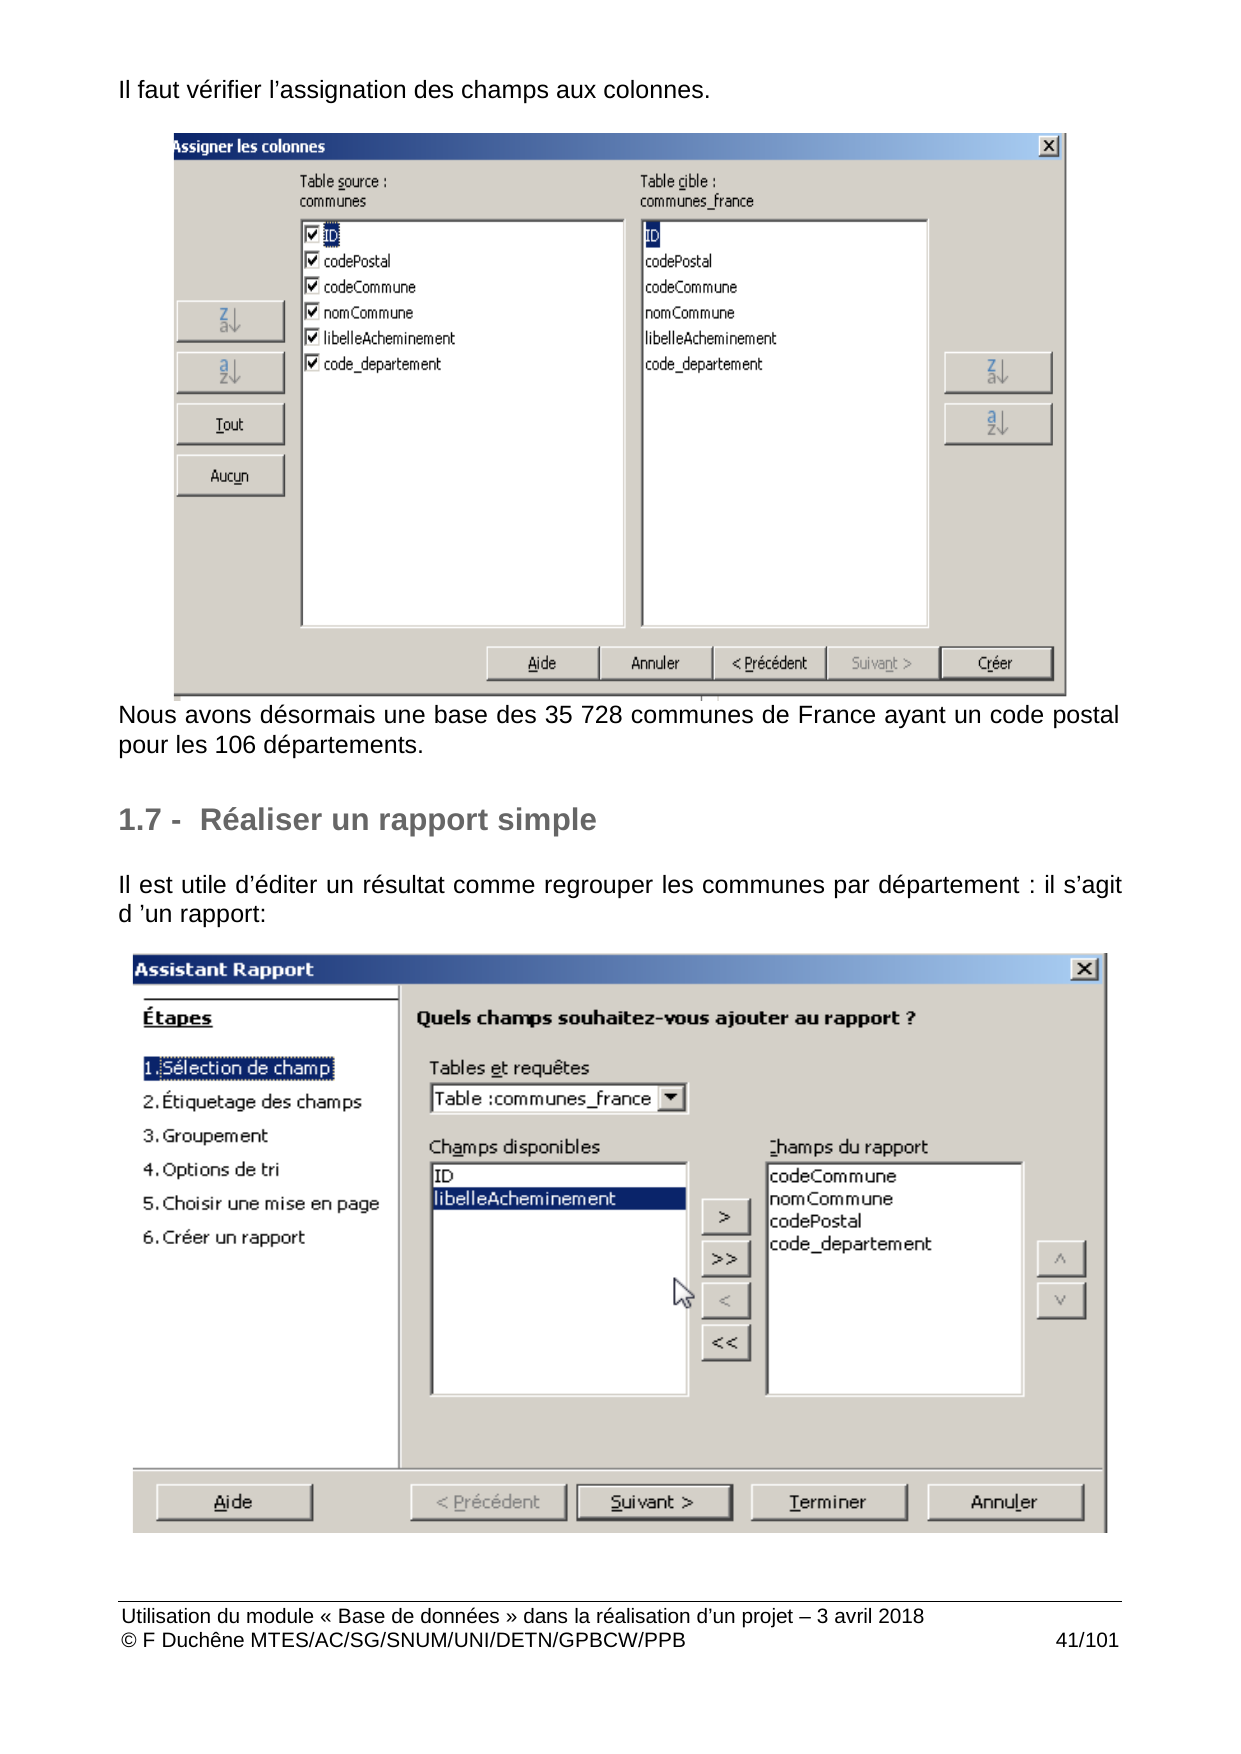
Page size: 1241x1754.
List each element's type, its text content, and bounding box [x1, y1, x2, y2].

text Il est utile d’éditer un résultat comme regrouper les communes par département : il s’agit d ’un rapport: [118, 869, 1122, 928]
text Il faut vérifier l’assignation des champs aux colonnes. [118, 75, 1122, 104]
subtitle Réaliser un rapport simple [118, 801, 1122, 837]
text Nous avons désormais une base des 35 728 communes de France ayant un code postal pour les 106 départements. [118, 133, 1122, 758]
